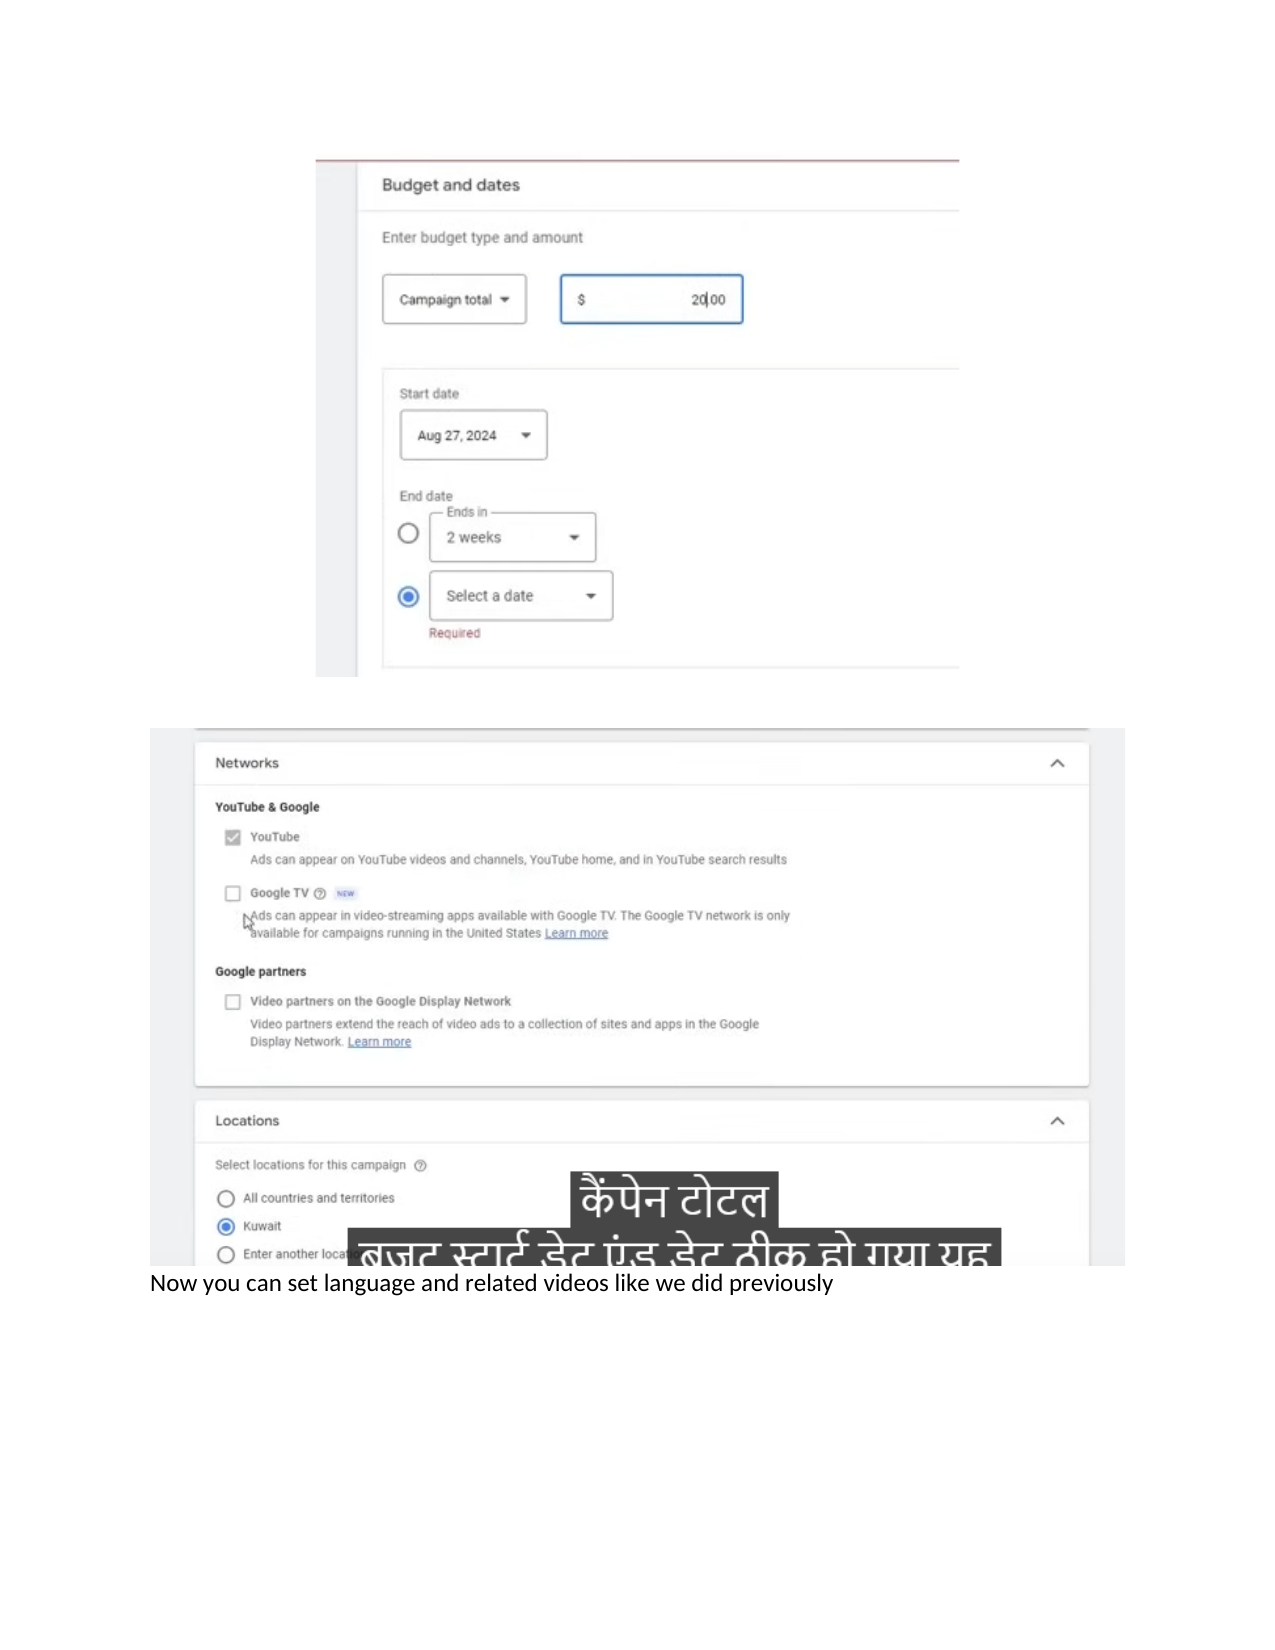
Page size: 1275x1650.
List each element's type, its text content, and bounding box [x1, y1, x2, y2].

picture [150, 728, 1125, 1266]
picture [315, 150, 960, 677]
text Now you can set language and related videos like we did previously [150, 1266, 1125, 1298]
